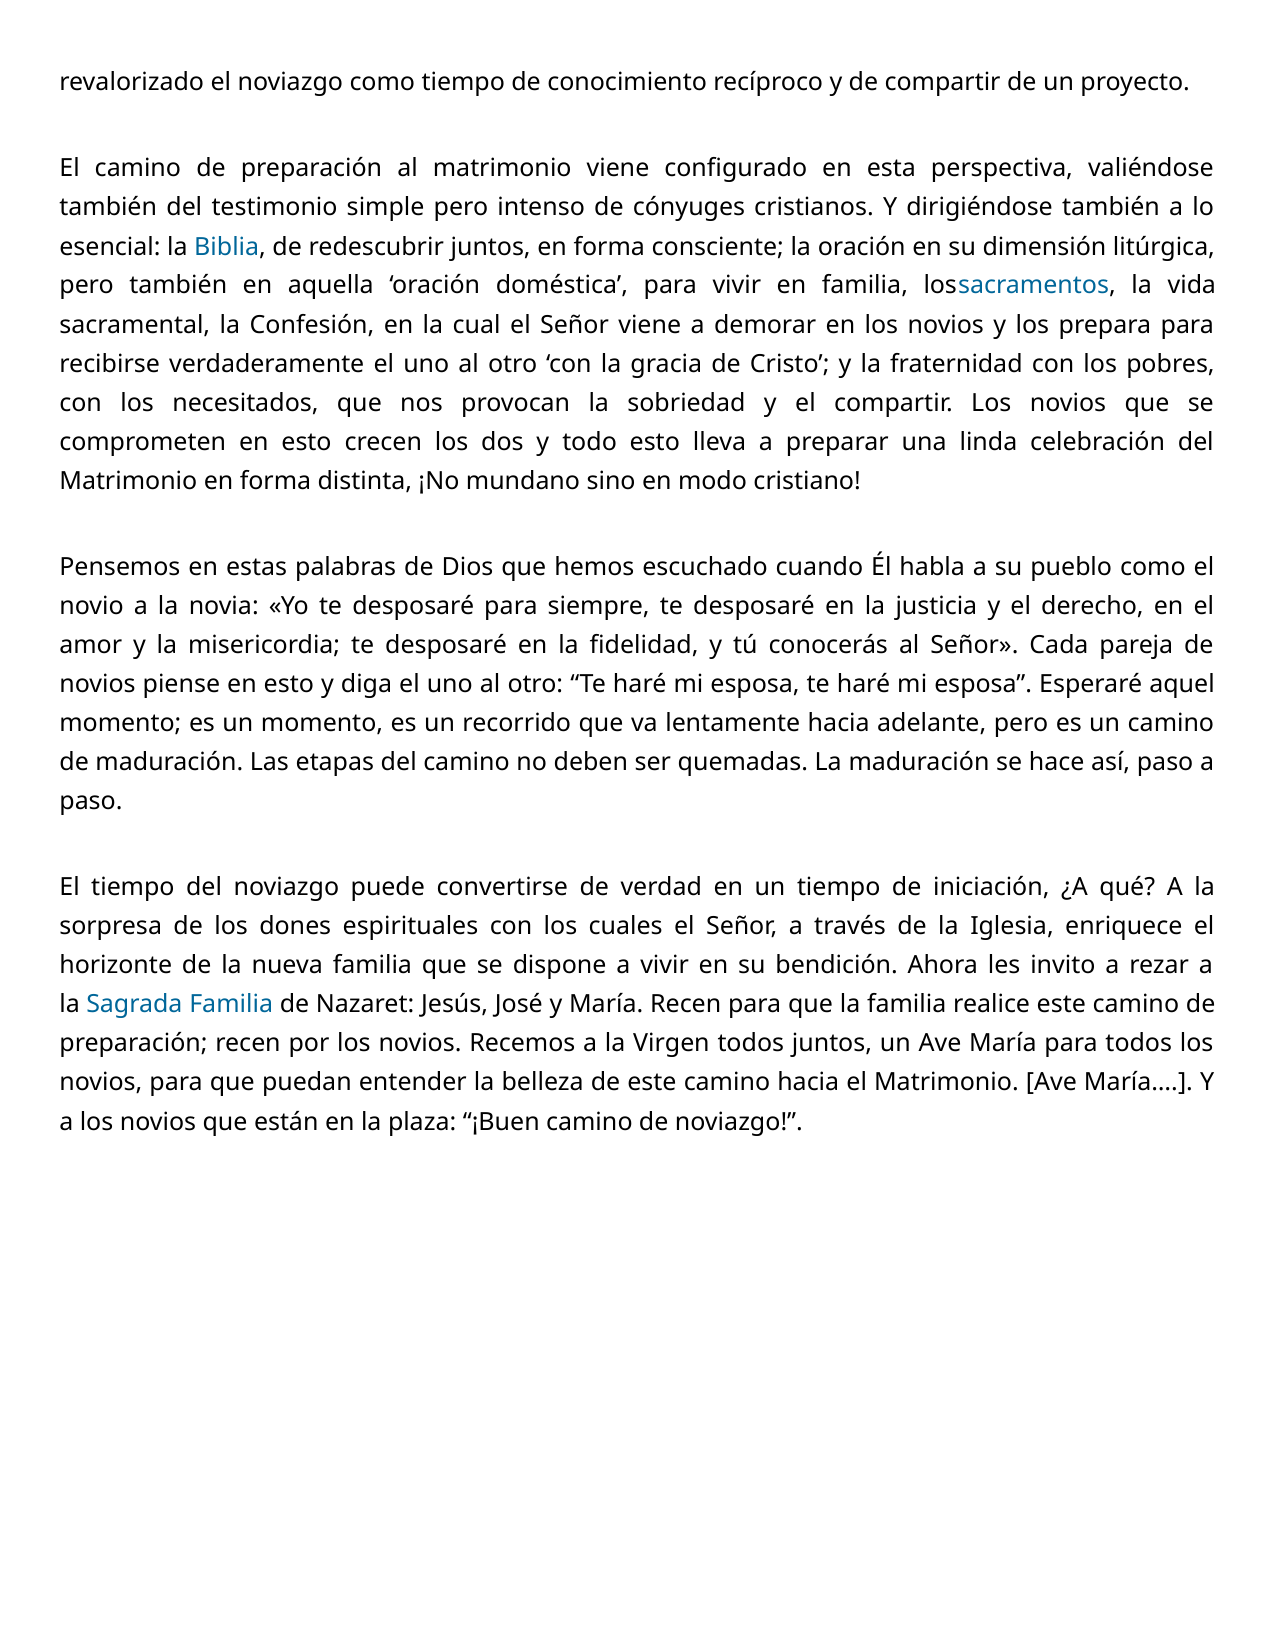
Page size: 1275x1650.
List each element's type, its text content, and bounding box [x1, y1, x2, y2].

text Pensemos en estas palabras de Dios que hemos escuchado cuando Él habla a su pueblo como el novio a la novia: «Yo te desposaré para siempre, te desposaré en la justicia y el derecho, en el amor y la misericordia; te desposaré en la fidelidad, y tú conocerás al Señor». Cada pareja de novios piense en esto y diga el uno al otro: “Te haré mi esposa, te haré mi esposa”. Esperaré aquel momento; es un momento, es un recorrido que va lentamente hacia adelante, pero es un camino de maduración. Las etapas del camino no deben ser quemadas. La maduración se hace así, paso a paso. [59, 543, 1216, 817]
text El camino de preparación al matrimonio viene configurado en esta perspectiva, valiéndose también del testimonio simple pero intenso de cónyuges cristianos. Y dirigiéndose también a lo esencial: la Biblia, de redescubrir juntos, en forma consciente; la oración en su dimensión litúrgica, pero también en aquella ‘oración doméstica’, para vivir en familia, lossacramentos, la vida sacramental, la Confesión, en la cual el Señor viene a demorar en los novios y los prepara para recibirse verdaderamente el uno al otro ‘con la gracia de Cristo’; y la fraternidad con los pobres, con los necesitados, que nos provocan la sobriedad y el compartir. Los novios que se comprometen en esto crecen los dos y todo esto lleva a preparar una linda celebración del Matrimonio en forma distinta, ¡No mundano sino en modo cristiano! [59, 145, 1216, 497]
text revalorizado el noviazgo como tiempo de conocimiento recíproco y de compartir de un proyecto. [59, 59, 1216, 98]
text El tiempo del noviazgo puede convertirse de verdad en un tiempo de iniciación, ¿A qué? A la sorpresa de los dones espirituales con los cuales el Señor, a través de la Iglesia, enriquece el horizonte de la nueva familia que se dispone a vivir en su bendición. Ahora les invito a rezar a la Sagrada Familia de Nazaret: Jesús, José y María. Recen para que la familia realice este camino de preparación; recen por los novios. Recemos a la Virgen todos juntos, un Ave María para todos los novios, para que puedan entender la belleza de este camino hacia el Matrimonio. [Ave María….]. Y a los novios que están en la plaza: “¡Buen camino de noviazgo!”. [59, 864, 1216, 1137]
